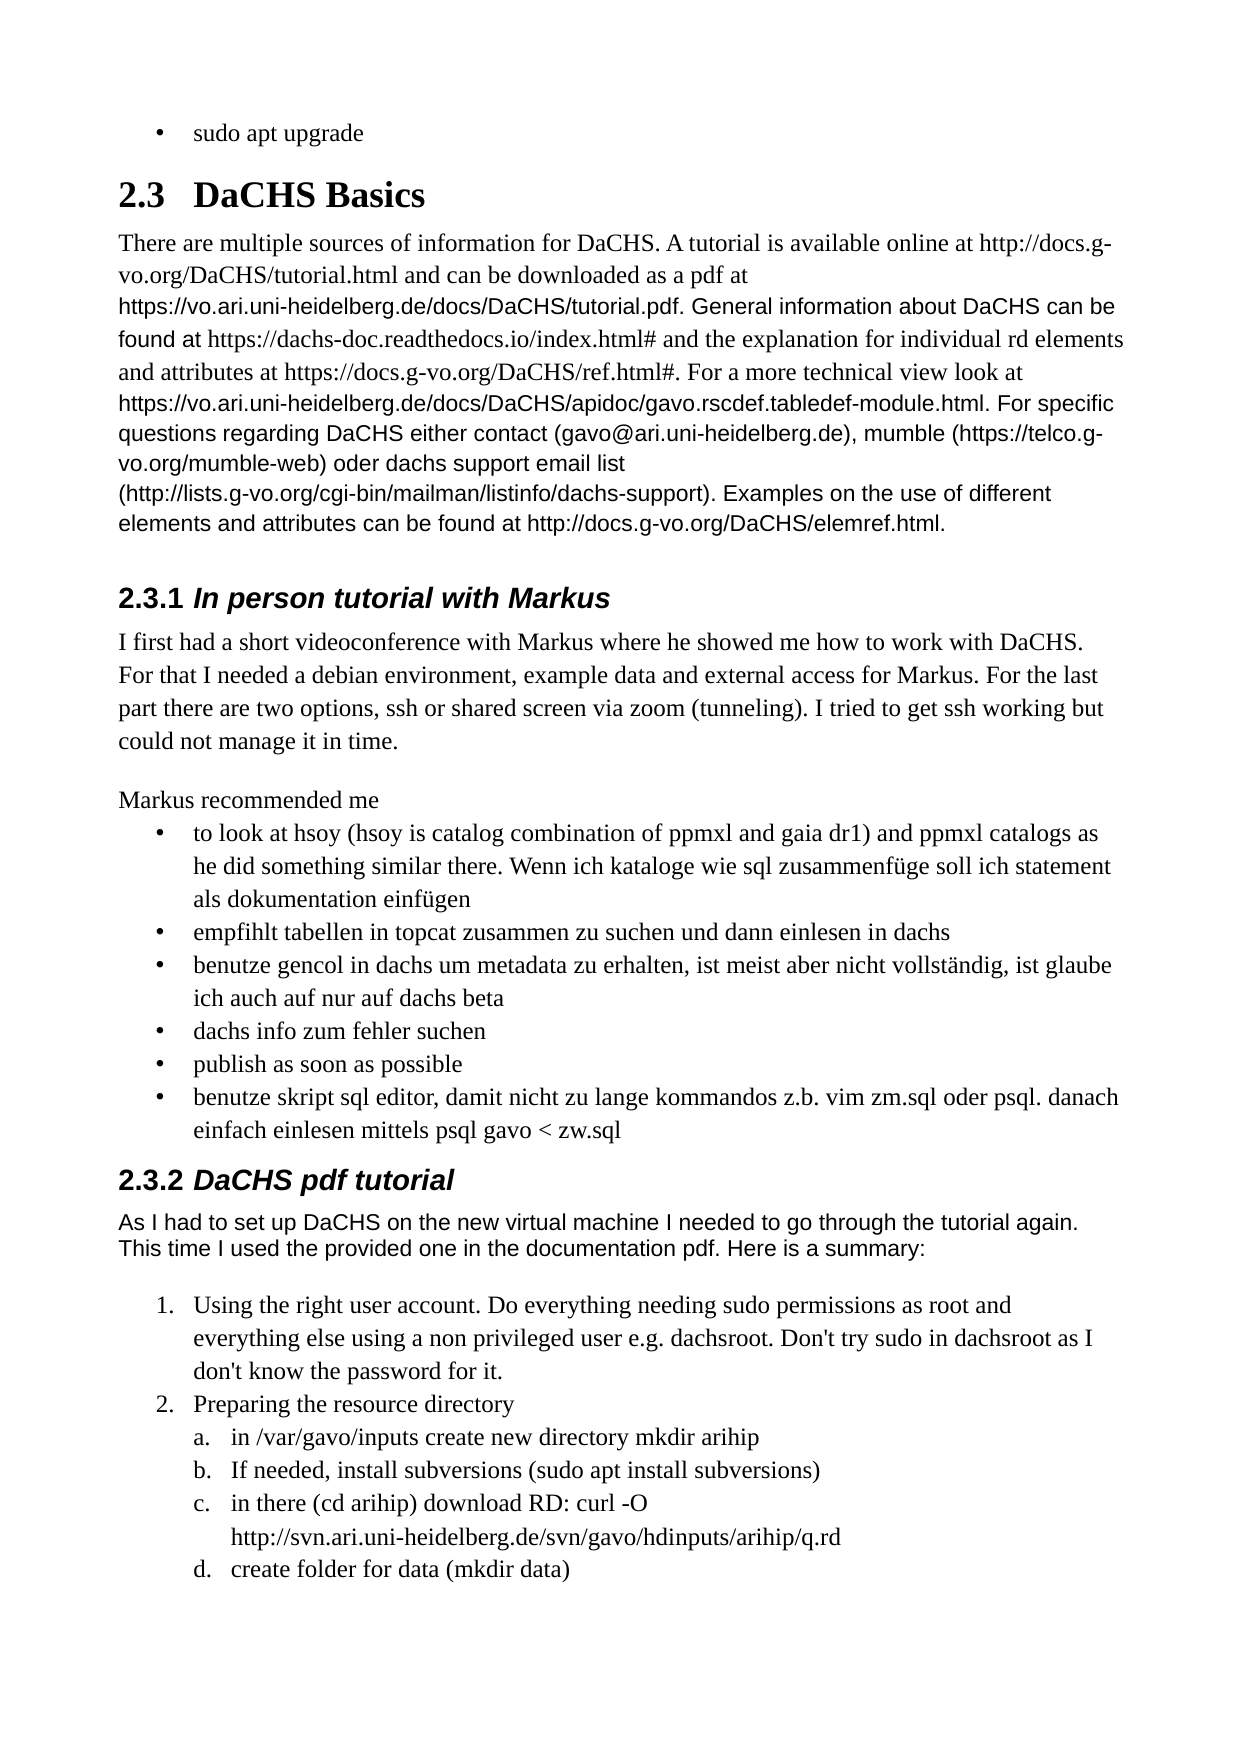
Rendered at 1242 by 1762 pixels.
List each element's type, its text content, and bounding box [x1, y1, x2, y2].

list create folder for data (mkdir data) [193, 1554, 1124, 1583]
list in /var/gavo/inputs create new directory mkdir arihip [193, 1422, 1124, 1451]
text I first had a short videoconference with Markus where he showed me how to work with DaCHS. For that I needed a debian environment, example data and external access for Markus. For the last part there are two options, ssh or shared screen via zoom (tunneling). I tried to get ssh working but could not manage it in time. [118, 627, 1124, 755]
list benutze gencol in dachs um metadata zu erhalten, ist meist aber nicht vollständig, ist glaube ich auch auf nur auf dachs beta [156, 950, 1124, 1012]
list Preparing the resource directory [156, 1389, 1124, 1418]
list sudo apt upgrade [156, 118, 1124, 147]
list benutze skript sql editor, damit nicht zu lange kommandos z.b. vim zm.sql oder psql. danach einfach einlesen mittels psql gavo < zw.sql [156, 1082, 1124, 1144]
list empfihlt tabellen in topcat zusammen zu suchen und dann einlesen in dachs [156, 917, 1124, 946]
list publish as soon as possible [156, 1049, 1124, 1078]
text Markus recommended me [118, 785, 1124, 814]
text As I had to set up DaCHS on the new virtual machine I needed to go through the tutorial again. This time I used the provided one in the documentation pdf. Here is a summary: [118, 1209, 1124, 1262]
text There are multiple sources of information for DaCHS. A tutorial is available online at http://docs.g-vo.org/DaCHS/tutorial.html and can be downloaded as a pdf at https://vo.ari.uni-heidelberg.de/docs/DaCHS/tutorial.pdf. General information about DaCHS can be found at https://dachs-doc.readthedocs.io/index.html# and the explanation for individual rd elements and attributes at https://docs.g-vo.org/DaCHS/ref.html#. For a more technical view look at https://vo.ari.uni-heidelberg.de/docs/DaCHS/apidoc/gavo.rscdef.tabledef-module.html. For specific questions regarding DaCHS either contact (gavo@ari.uni-heidelberg.de), mumble (https://telco.g-vo.org/mumble-web) oder dachs support email list (http://lists.g-vo.org/cgi-bin/mailman/listinfo/dachs-support). Examples on the use of different elements and attributes can be found at http://docs.g-vo.org/DaCHS/elemref.html. [118, 228, 1124, 537]
subtitle In person tutorial with Markus [118, 581, 1124, 614]
subtitle DaCHS Basics [118, 172, 1124, 215]
subtitle DaCHS pdf tutorial [118, 1163, 1124, 1196]
list in there (cd arihip) download RD: curl -O http://svn.ari.uni-heidelberg.de/svn/gavo/hdinputs/arihip/q.rd [193, 1488, 1124, 1550]
list Using the right user account. Do everything needing sudo permissions as root and everything else using a non privileged user e.g. dachsroot. Don't try sudo in dachsroot as I don't know the password for it. [156, 1290, 1124, 1385]
list to look at hsoy (hsoy is catalog combination of ppmxl and gaia dr1) and ppmxl catalogs as he did something similar there. Wenn ich kataloge wie sql zusammenfüge soll ich statement als dokumentation einfügen [156, 818, 1124, 913]
list If needed, install subversions (sudo apt install subversions) [193, 1456, 1124, 1484]
list dachs info zum fehler suchen [156, 1016, 1124, 1045]
